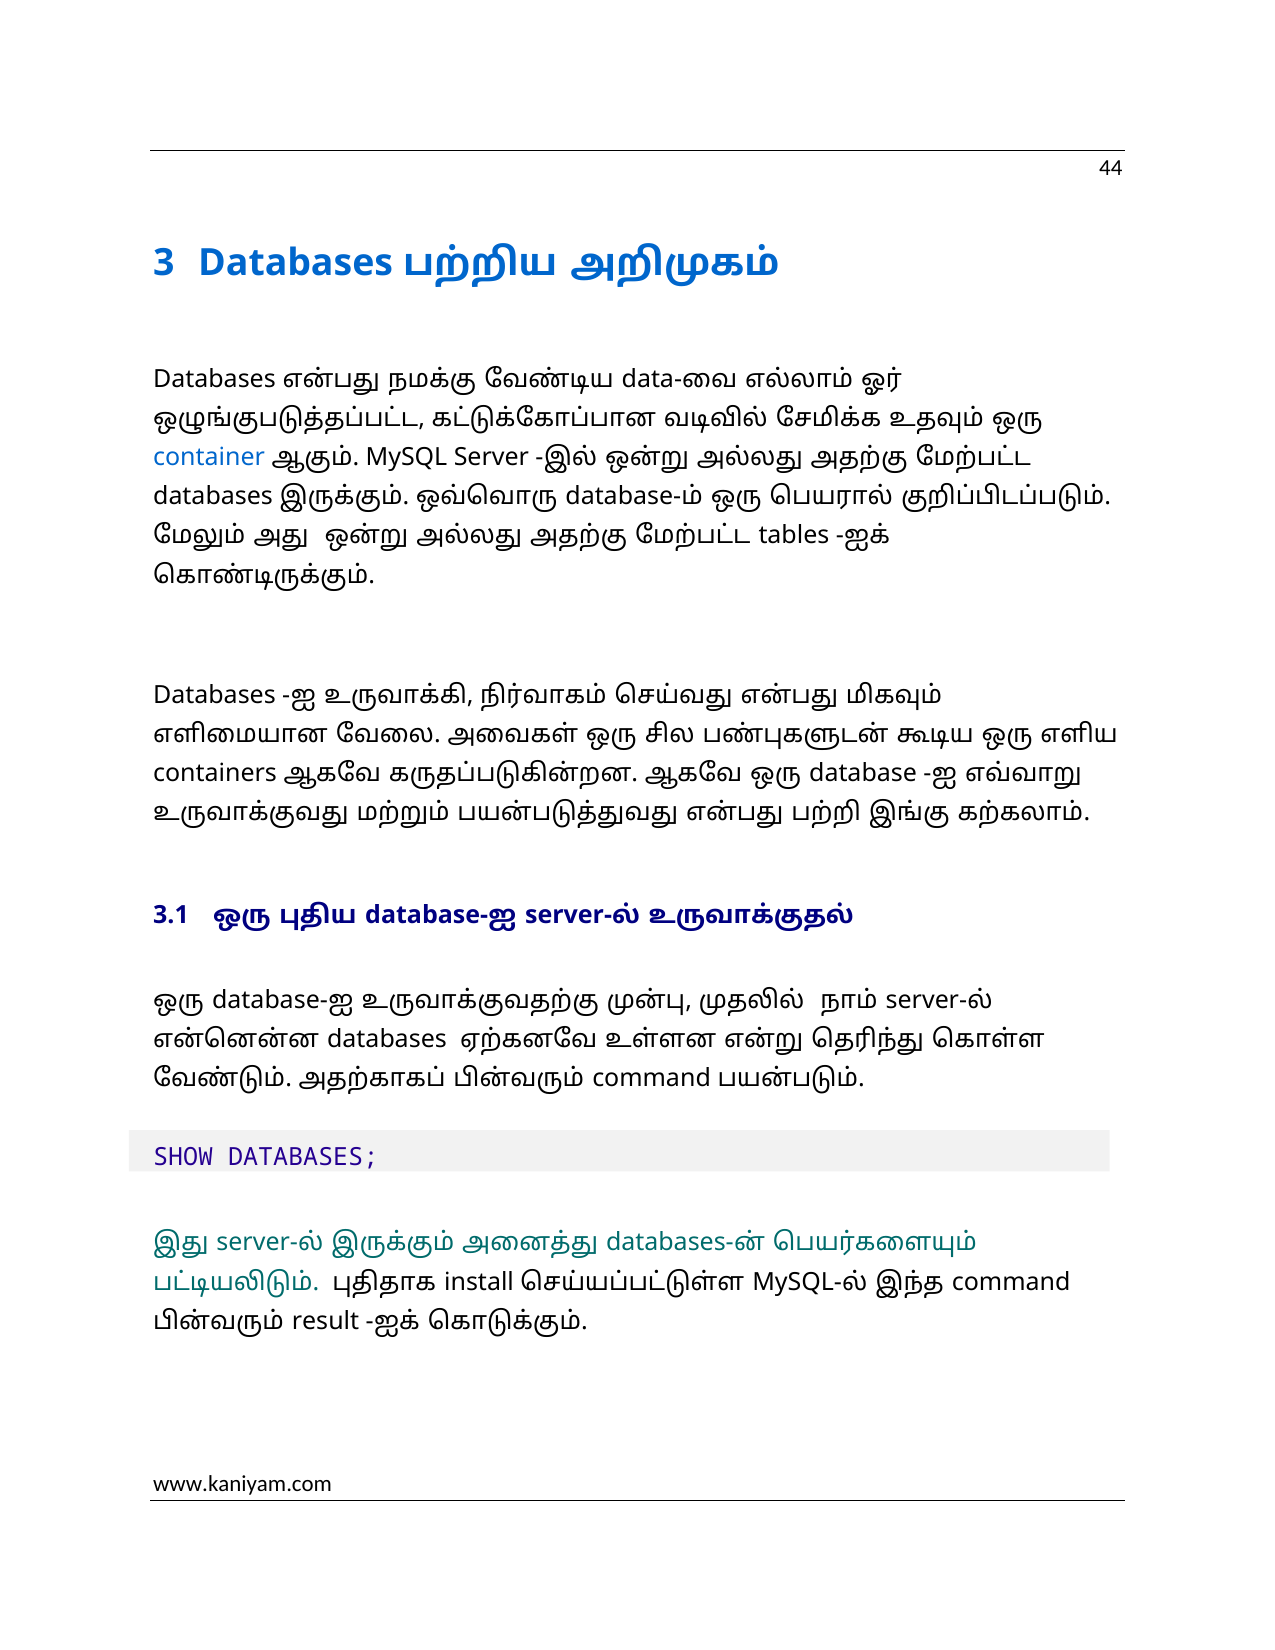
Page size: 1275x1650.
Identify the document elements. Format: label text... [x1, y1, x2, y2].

subtitle ஒரு புதிய database-ஐ server-ல் உருவாக்குதல் [153, 897, 1122, 931]
text SHOW DATABASES; [1110, 1138, 1122, 1172]
text Databases -ஐ உருவாக்கி, நிர்வாகம் செய்வது என்பது மிகவும் எளிமையான வேலை. அவைகள் ஒரு சில பண்புகளுடன் கூடிய ஒரு எளிய containers ஆகவே கருதப்படுகின்றன. ஆகவே ஒரு database -ஐ எவ்வாறு உருவாக்குவது மற்றும் பயன்படுத்துவது என்பது பற்றி இங்கு கற்கலாம். [153, 676, 1122, 867]
text இது server-ல் இருக்கும் அனைத்து databases-ன் பெயர்களையும் பட்டியலிடும். புதிதாக install செய்யப்பட்டுள்ள MySQL-ல் இந்த command பின்வரும் result -ஐக் கொடுக்கும். [153, 1224, 1122, 1336]
text Databases என்பது நமக்கு வேண்டிய data-வை எல்லாம் ஓர் ஒழுங்குபடுத்தப்பட்ட, கட்டுக்கோப்பான வடிவில் சேமிக்க உதவும் ஒரு container ஆகும். MySQL Server -இல் ஒன்று அல்லது அதற்கு மேற்பட்ட databases இருக்கும். ஒவ்வொரு database-ம் ஒரு பெயரால் குறிப்பிடப்படும். மேலும் அது ஒன்று அல்லது அதற்கு மேற்பட்ட tables -ஐக் கொண்டிருக்கும். [153, 360, 1122, 590]
text ஒரு database-ஐ உருவாக்குவதற்கு முன்பு, முதலில் நாம் server-ல் என்னென்ன databases ஏற்கனவே உள்ளன என்று தெரிந்து கொள்ள வேண்டும். அதற்காகப் பின்வரும் command பயன்படும். [153, 982, 1122, 1094]
subtitle Databases பற்றிய அறிமுகம் [153, 236, 1122, 287]
